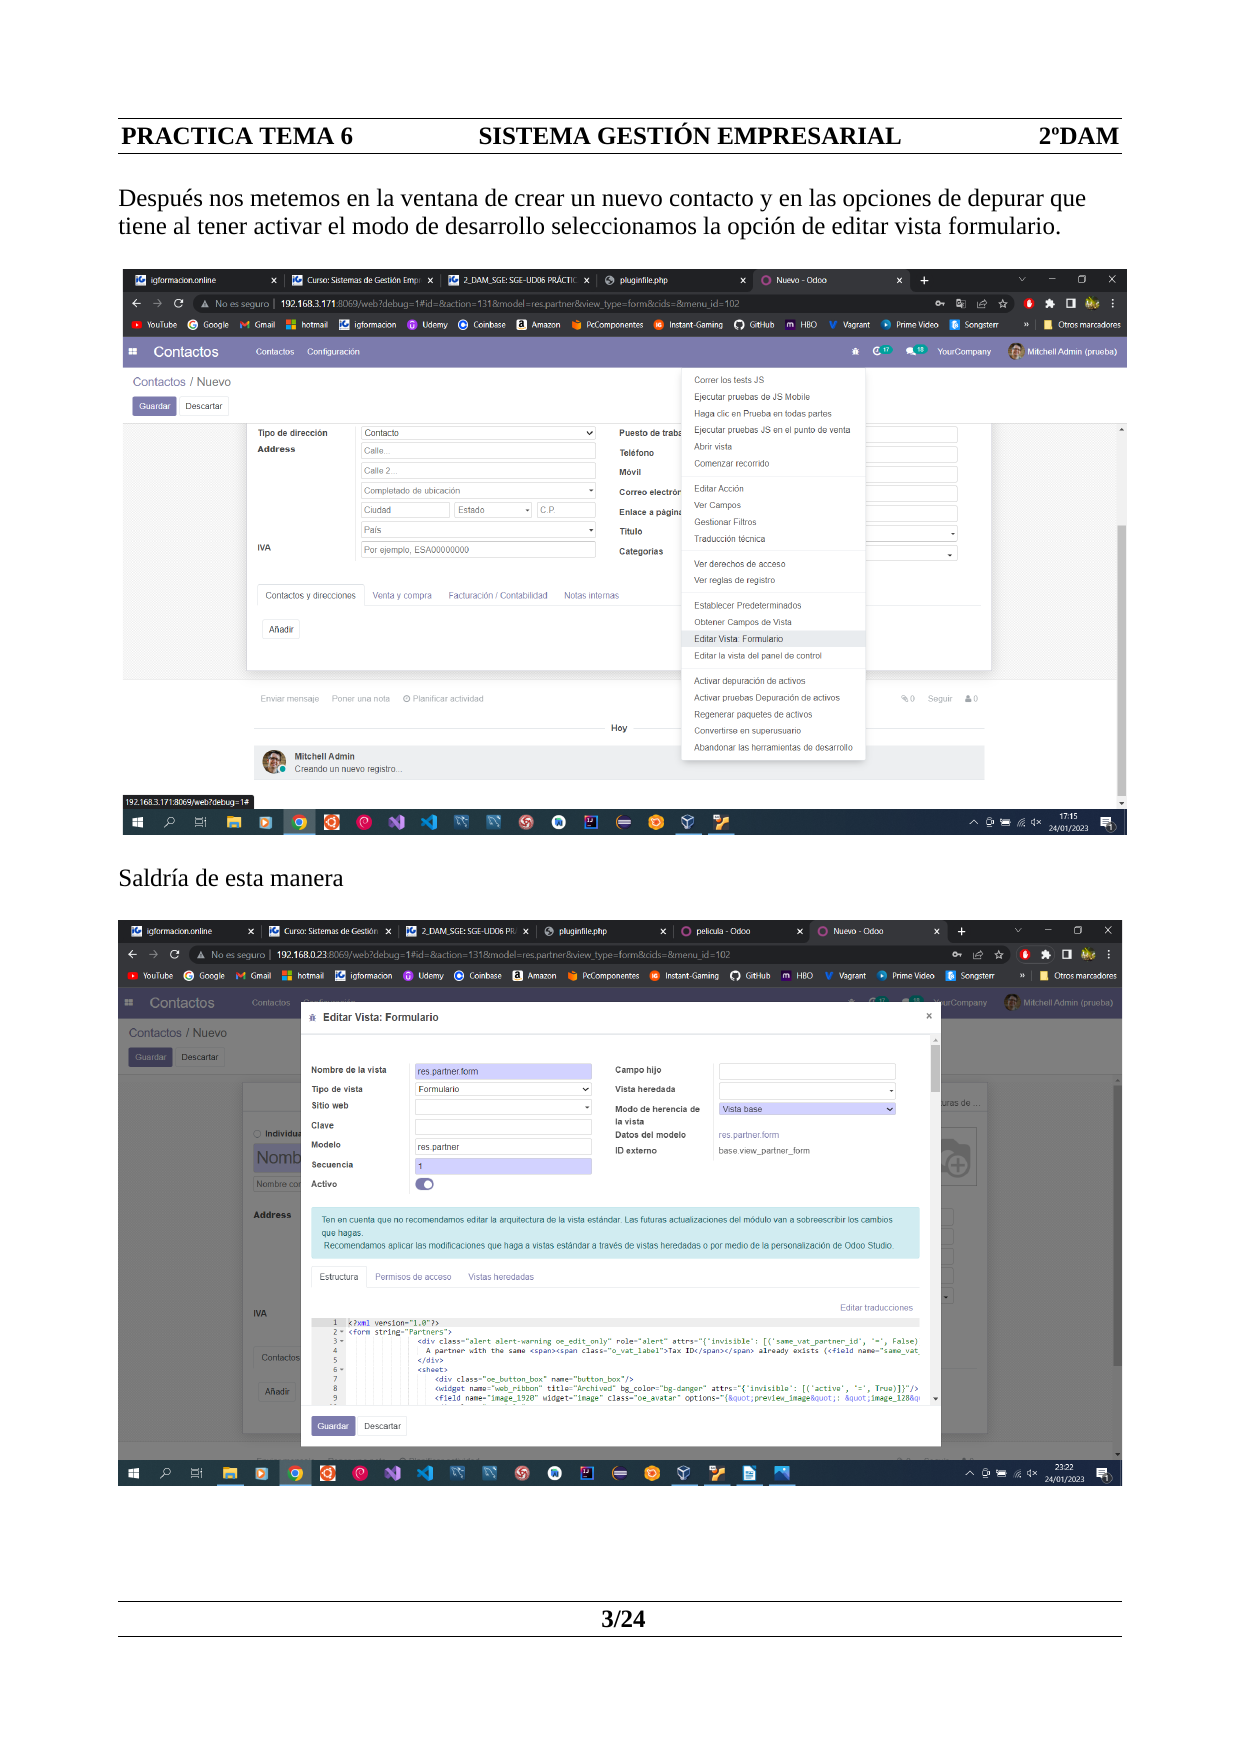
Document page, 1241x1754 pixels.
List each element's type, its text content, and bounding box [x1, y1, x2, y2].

text Saldría de esta manera [118, 863, 1122, 892]
text Después nos metemos en la ventana de crear un nuevo contacto y en las opciones de depurar que tiene al tener activar el modo de desarrollo seleccionamos la opción de editar vista formulario. [118, 183, 1122, 240]
picture [118, 920, 1123, 1486]
picture [122, 269, 1127, 835]
